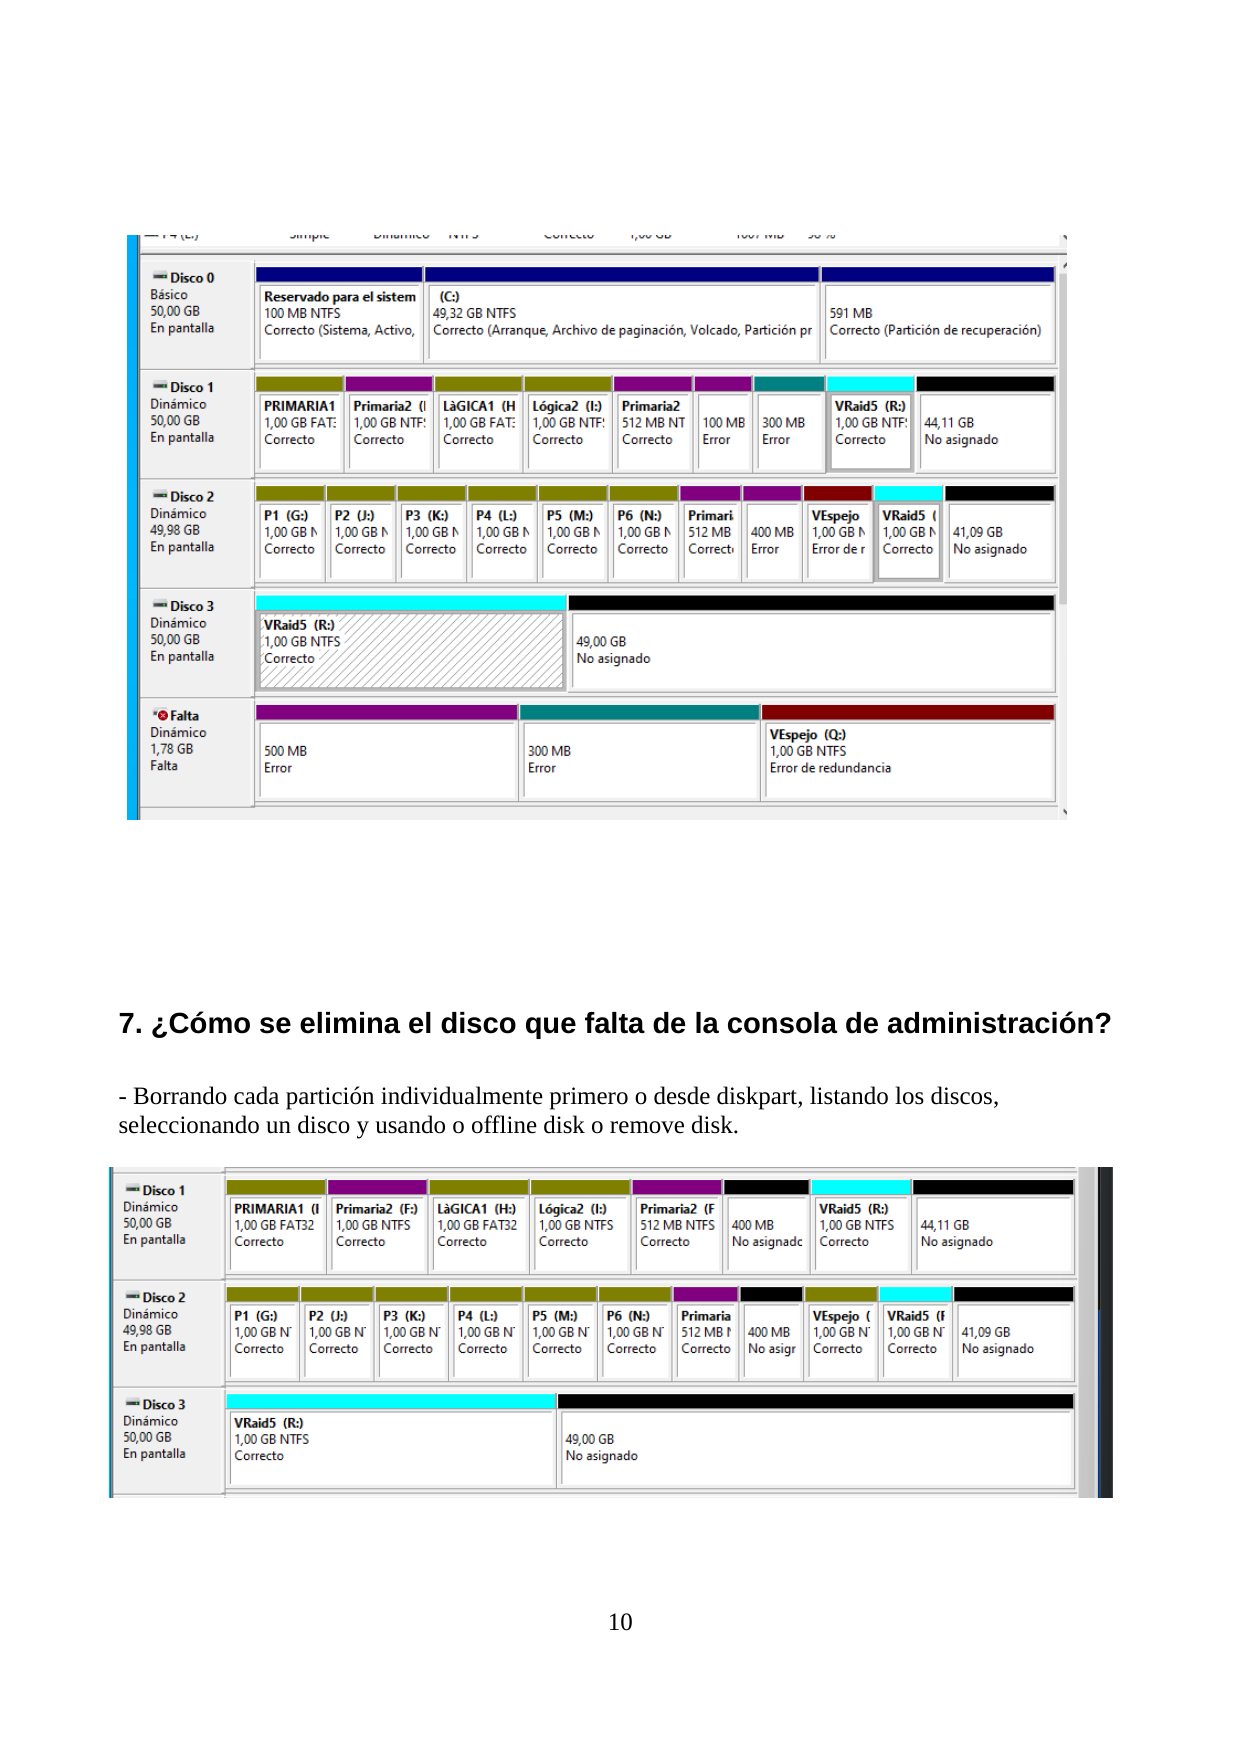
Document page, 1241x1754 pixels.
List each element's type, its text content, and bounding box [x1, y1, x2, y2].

subtitle 7. ¿Cómo se elimina el disco que falta de la consola de administración? [118, 1007, 1122, 1040]
text - Borrando cada partición individualmente primero o desde diskpart, listando los discos, seleccionando un disco y usando o offline disk o remove disk. [118, 1081, 1122, 1139]
picture [111, 1167, 1113, 1498]
picture [138, 235, 1067, 820]
